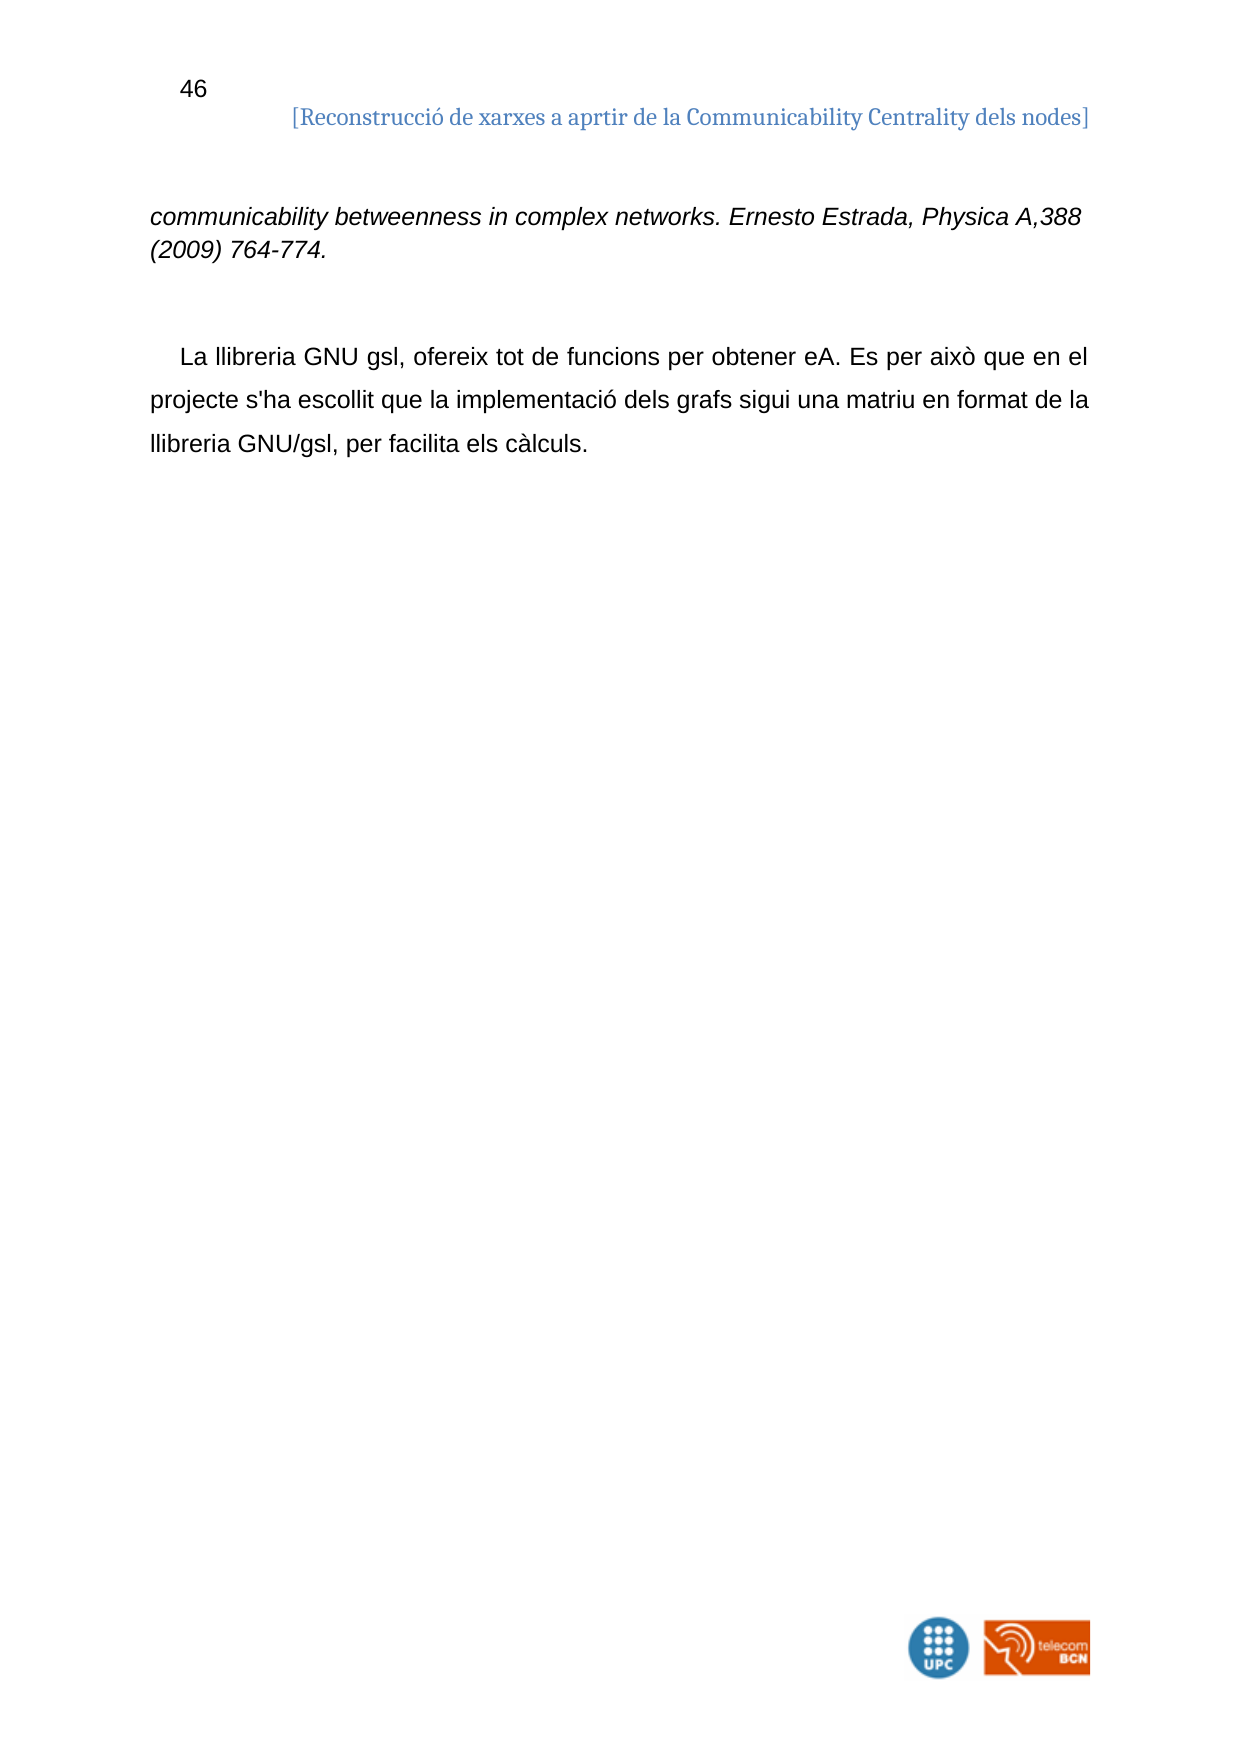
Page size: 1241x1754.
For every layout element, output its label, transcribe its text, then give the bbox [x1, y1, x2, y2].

picture [904, 1614, 1091, 1681]
text La llibreria GNU gsl, ofereix tot de funcions per obtener eA. Es per això que en el projecte s'ha escollit que la implementació dels grafs sigui una matriu en format de la llibreria GNU/gsl, per facilita els càlculs. [150, 342, 1090, 457]
text communicability betweenness in complex networks. Ernesto Estrada, Physica A,388 (2009) 764-774. [150, 202, 1090, 263]
